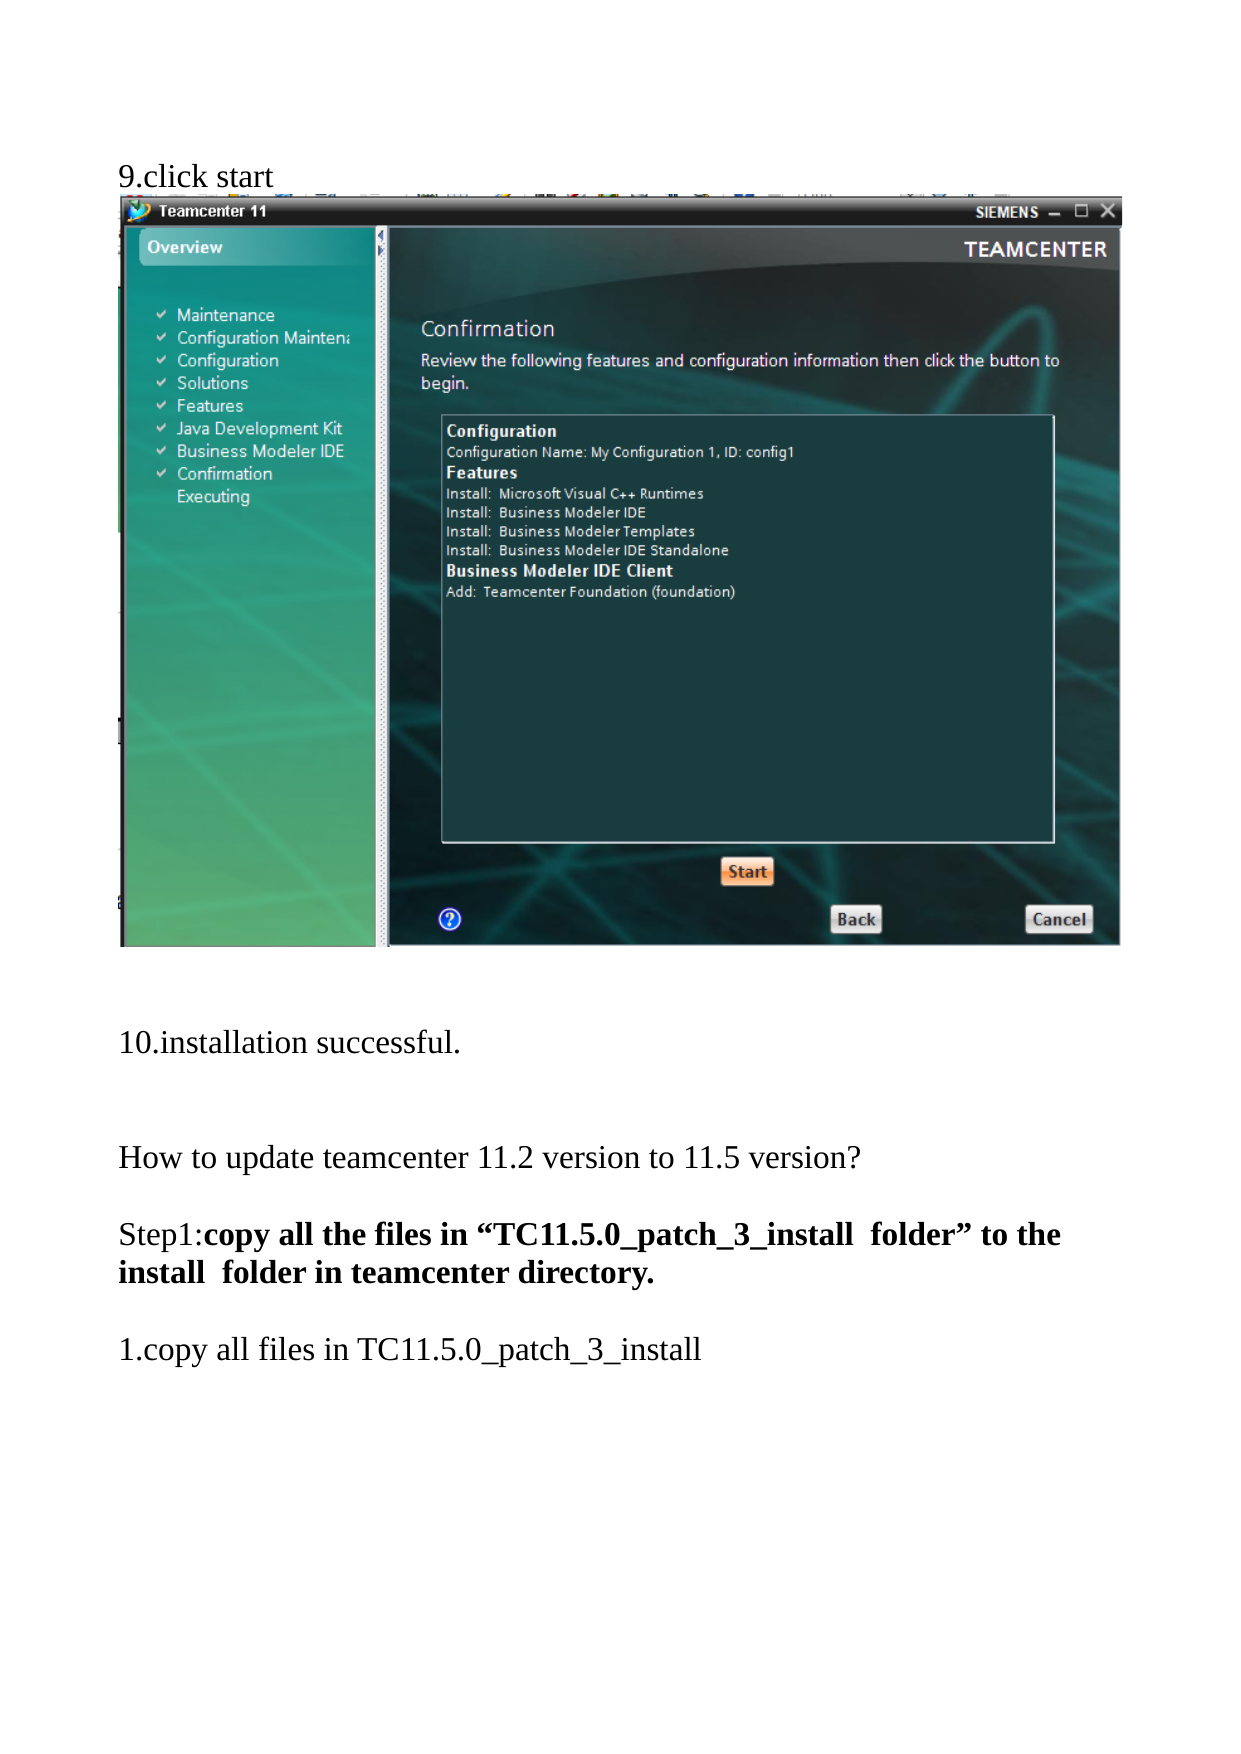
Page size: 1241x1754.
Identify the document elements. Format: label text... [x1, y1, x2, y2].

picture [118, 194, 1123, 947]
text 9.click start [118, 156, 1122, 194]
text Step1:copy all the files in “TC11.5.0_patch_3_install folder” to the install folder in teamcenter directory. [118, 1214, 1122, 1291]
text 1.copy all files in TC11.5.0_patch_3_install [118, 1329, 1122, 1368]
text 10.installation successful. [118, 1023, 1122, 1061]
text How to update teamcenter 11.2 version to 11.5 version? [118, 1138, 1122, 1176]
